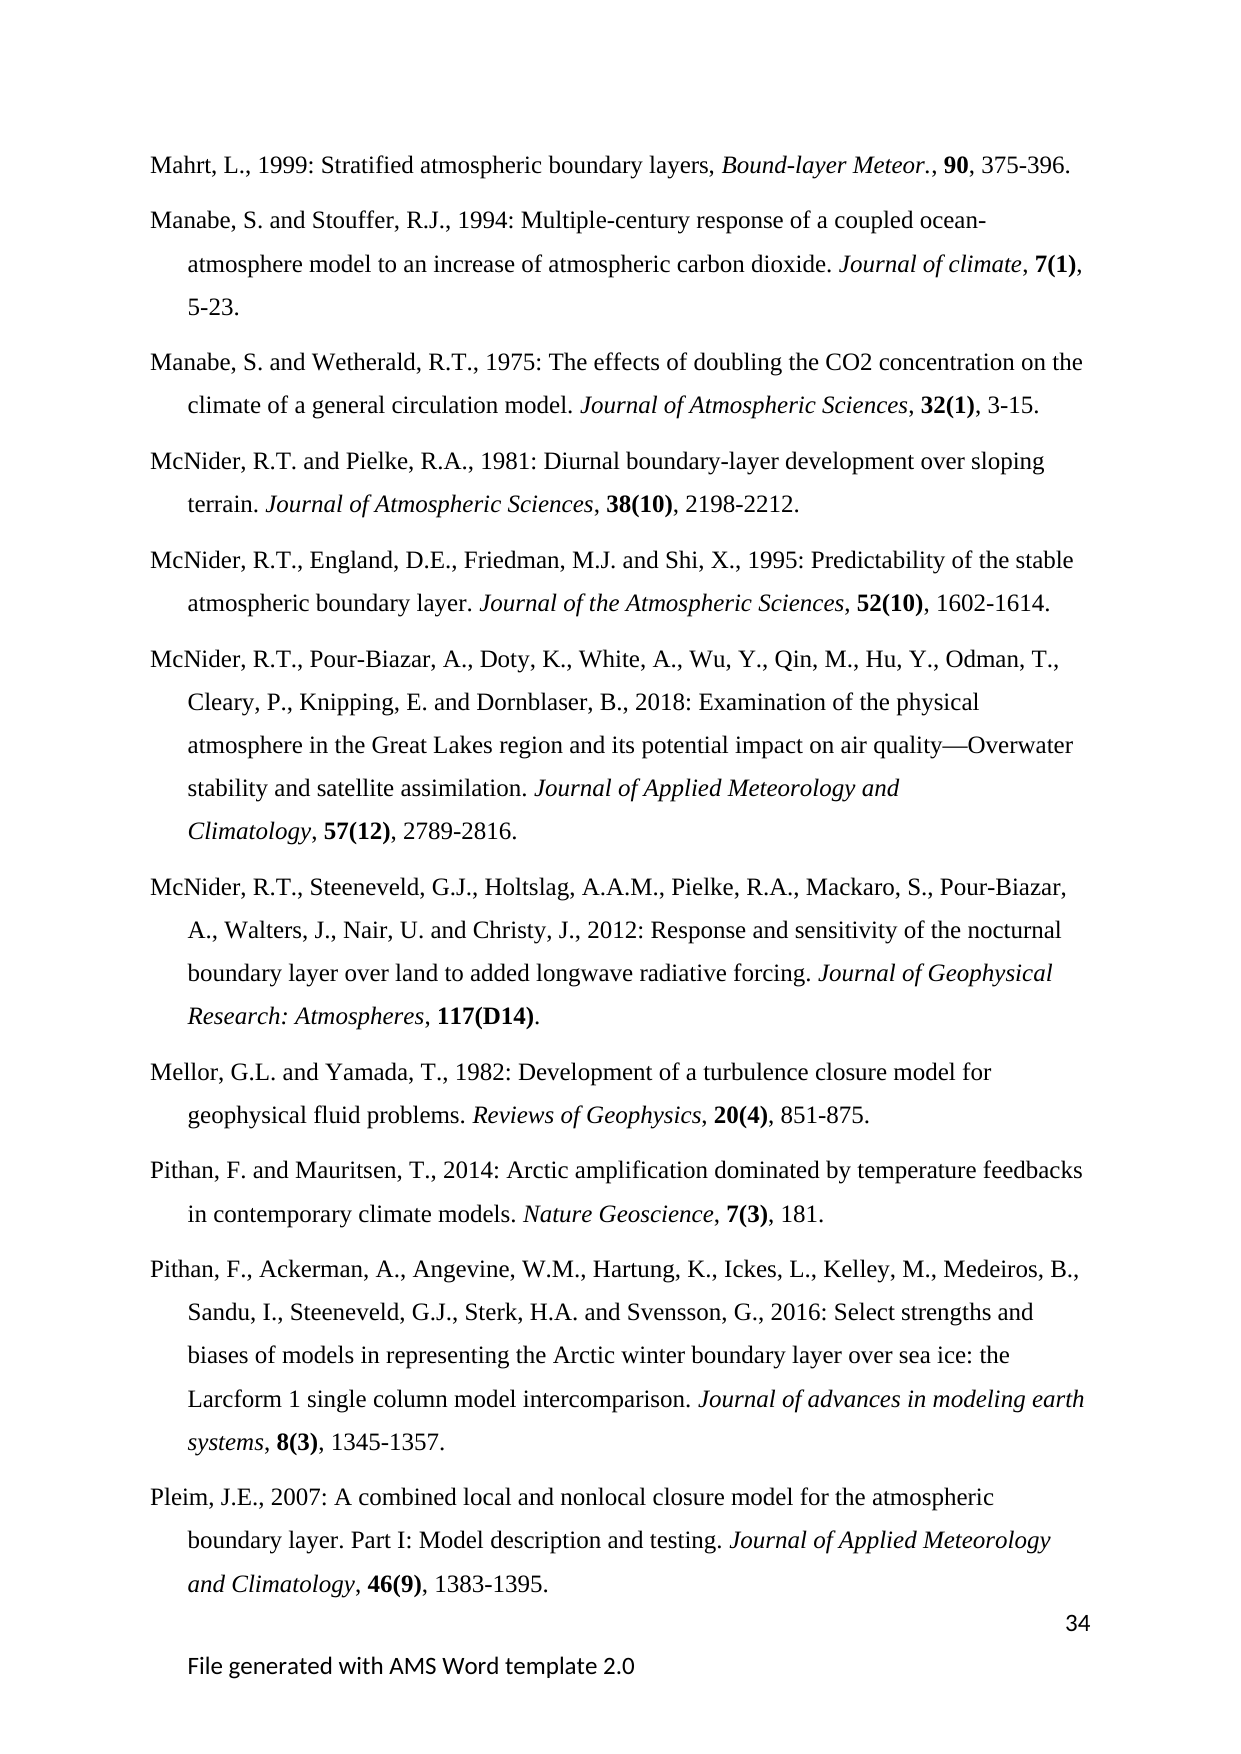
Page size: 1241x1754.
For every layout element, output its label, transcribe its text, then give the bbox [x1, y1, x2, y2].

text Mellor, G.L. and Yamada, T., 1982: Development of a turbulence closure model for geophysical fluid problems. Reviews of Geophysics, 20(4), 851-875. [150, 1057, 1090, 1129]
text McNider, R.T., England, D.E., Friedman, M.J. and Shi, X., 1995: Predictability of the stable atmospheric boundary layer. Journal of the Atmospheric Sciences, 52(10), 1602-1614. [150, 545, 1090, 617]
text Pleim, J.E., 2007: A combined local and nonlocal closure model for the atmospheric boundary layer. Part I: Model description and testing. Journal of Applied Meteorology and Climatology, 46(9), 1383-1395. [150, 1482, 1090, 1597]
text McNider, R.T., Pour-Biazar, A., Doty, K., White, A., Wu, Y., Qin, M., Hu, Y., Odman, T., Cleary, P., Knipping, E. and Dornblaser, B., 2018: Examination of the physical atmosphere in the Great Lakes region and its potential impact on air quality—Overwater stability and satellite assimilation. Journal of Applied Meteorology and Climatology, 57(12), 2789-2816. [150, 644, 1090, 845]
text McNider, R.T., Steeneveld, G.J., Holtslag, A.A.M., Pielke, R.A., Mackaro, S., Pour‐Biazar, A., Walters, J., Nair, U. and Christy, J., 2012: Response and sensitivity of the nocturnal boundary layer over land to added longwave radiative forcing. Journal of Geophysical Research: Atmospheres, 117(D14). [150, 872, 1090, 1030]
text Manabe, S. and Wetherald, R.T., 1975: The effects of doubling the CO2 concentration on the climate of a general circulation model. Journal of Atmospheric Sciences, 32(1), 3-15. [150, 347, 1090, 419]
text Mahrt, L., 1999: Stratified atmospheric boundary layers, Bound-layer Meteor., 90, 375-396. [150, 150, 1090, 179]
text Pithan, F. and Mauritsen, T., 2014: Arctic amplification dominated by temperature feedbacks in contemporary climate models. Nature Geoscience, 7(3), 181. [150, 1156, 1090, 1227]
text Manabe, S. and Stouffer, R.J., 1994: Multiple-century response of a coupled ocean-atmosphere model to an increase of atmospheric carbon dioxide. Journal of climate, 7(1), 5-23. [150, 206, 1090, 321]
text Pithan, F., Ackerman, A., Angevine, W.M., Hartung, K., Ickes, L., Kelley, M., Medeiros, B., Sandu, I., Steeneveld, G.J., Sterk, H.A. and Svensson, G., 2016: Select strengths and biases of models in representing the Arctic winter boundary layer over sea ice: the Larcform 1 single column model intercomparison. Journal of advances in modeling earth systems, 8(3), 1345-1357. [150, 1254, 1090, 1456]
text McNider, R.T. and Pielke, R.A., 1981: Diurnal boundary-layer development over sloping terrain. Journal of Atmospheric Sciences, 38(10), 2198-2212. [150, 446, 1090, 518]
